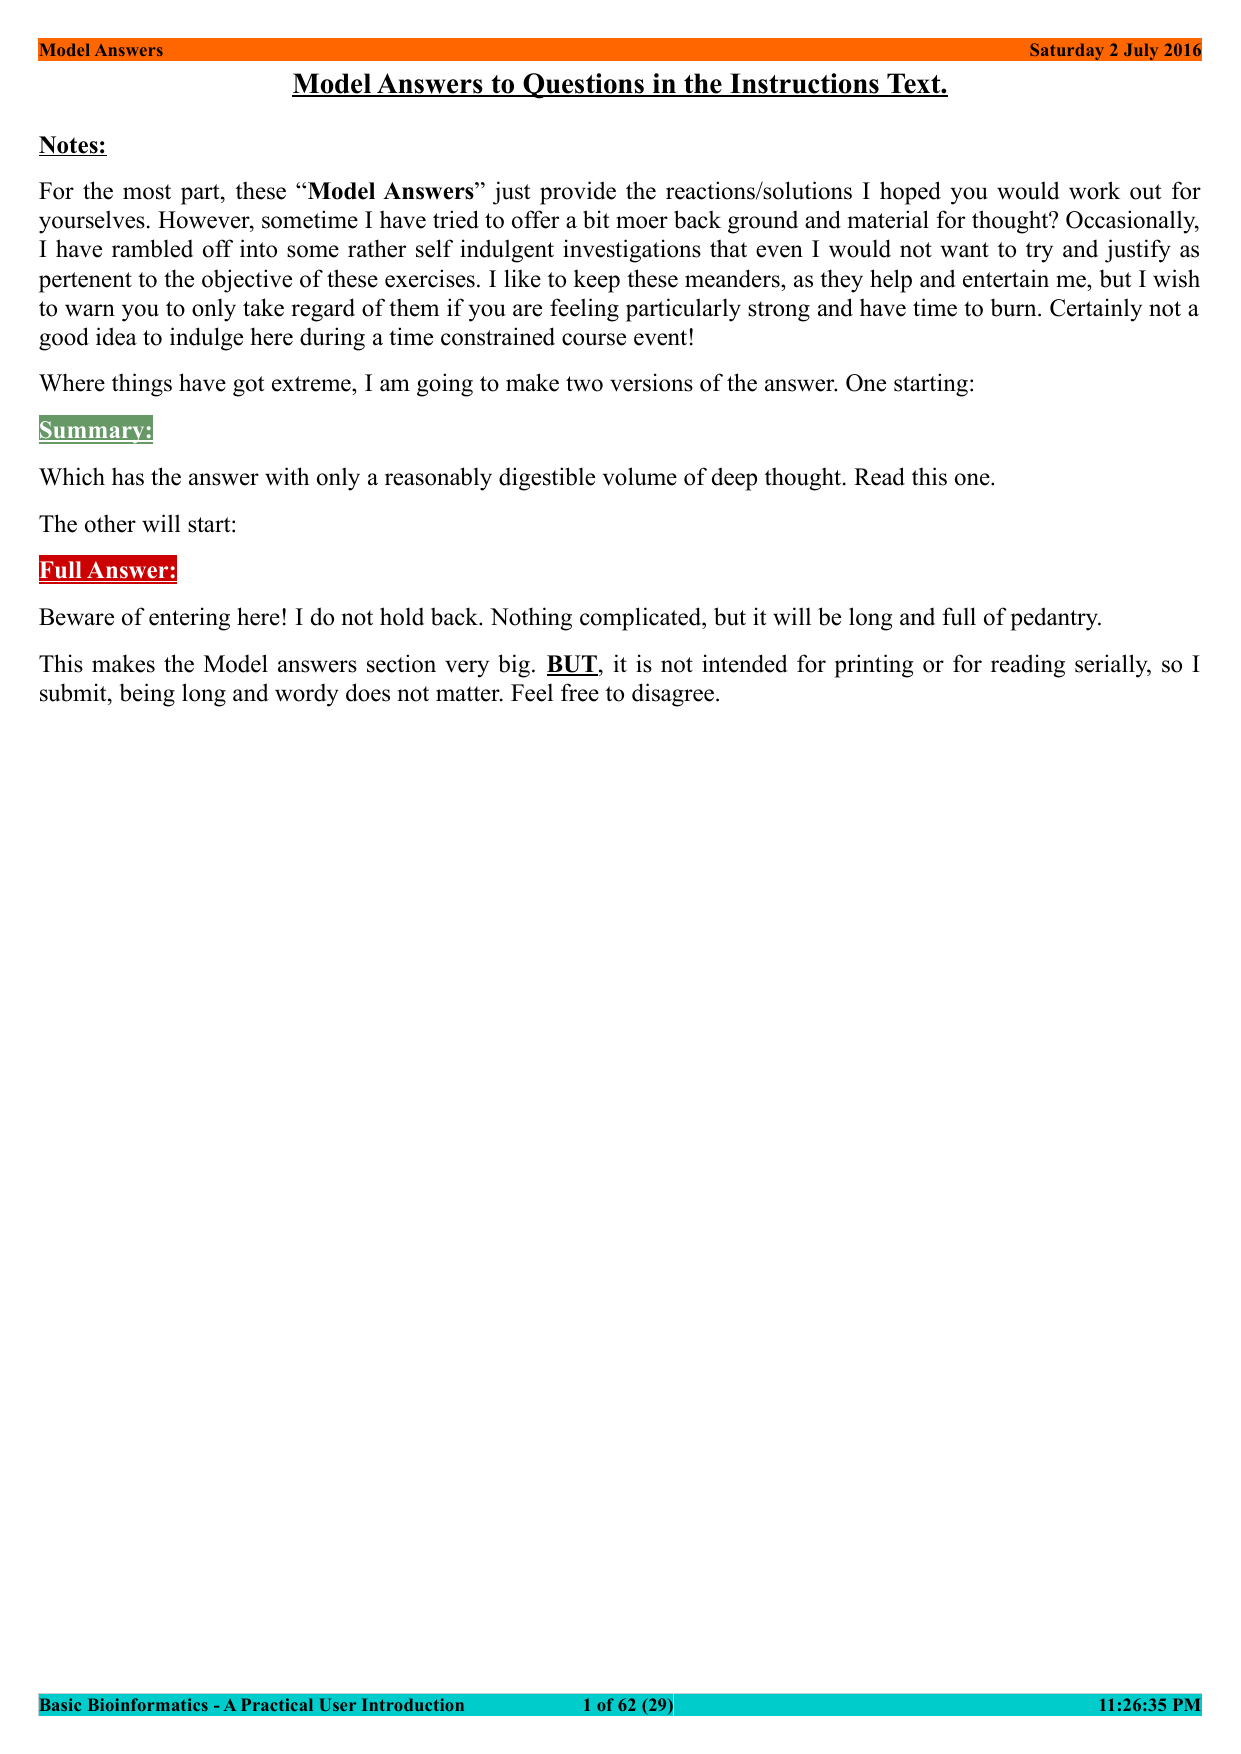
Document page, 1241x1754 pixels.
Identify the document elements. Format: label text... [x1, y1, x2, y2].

text Full Answer: [38, 555, 1202, 584]
text This makes the Model answers section very big. BUT, it is not intended for printing or for reading serially, so I submit, being long and wordy does not matter. Feel free to disagree. [38, 649, 1202, 707]
text Which has the answer with only a reasonably digestible volume of deep thought. Read this one. [38, 462, 1202, 491]
text Notes: [38, 129, 1202, 158]
text The other will start: [38, 509, 1202, 538]
text Model Answers to Questions in the Instructions Text. [38, 66, 1202, 100]
text Beware of entering here! I do not hold back. Nothing complicated, but it will be long and full of pedantry. [38, 602, 1202, 631]
text Summary: [38, 415, 1202, 444]
text Where things have got extreme, I am going to make two versions of the answer. One starting: [38, 368, 1202, 397]
text For the most part, these “Model Answers” just provide the reactions/solutions I hoped you would work out for yourselves. However, sometime I have tried to offer a bit moer back ground and material for thought? Occasionally, I have rambled off into some rather self indulgent investigations that even I would not want to try and justify as pertenent to the objective of these exercises. I like to keep these meanders, as they help and entertain me, but I wish to warn you to only take regard of them if you are feeling particularly strong and have time to burn. Certainly not a good idea to indulge here during a time constrained course event! [38, 176, 1202, 351]
